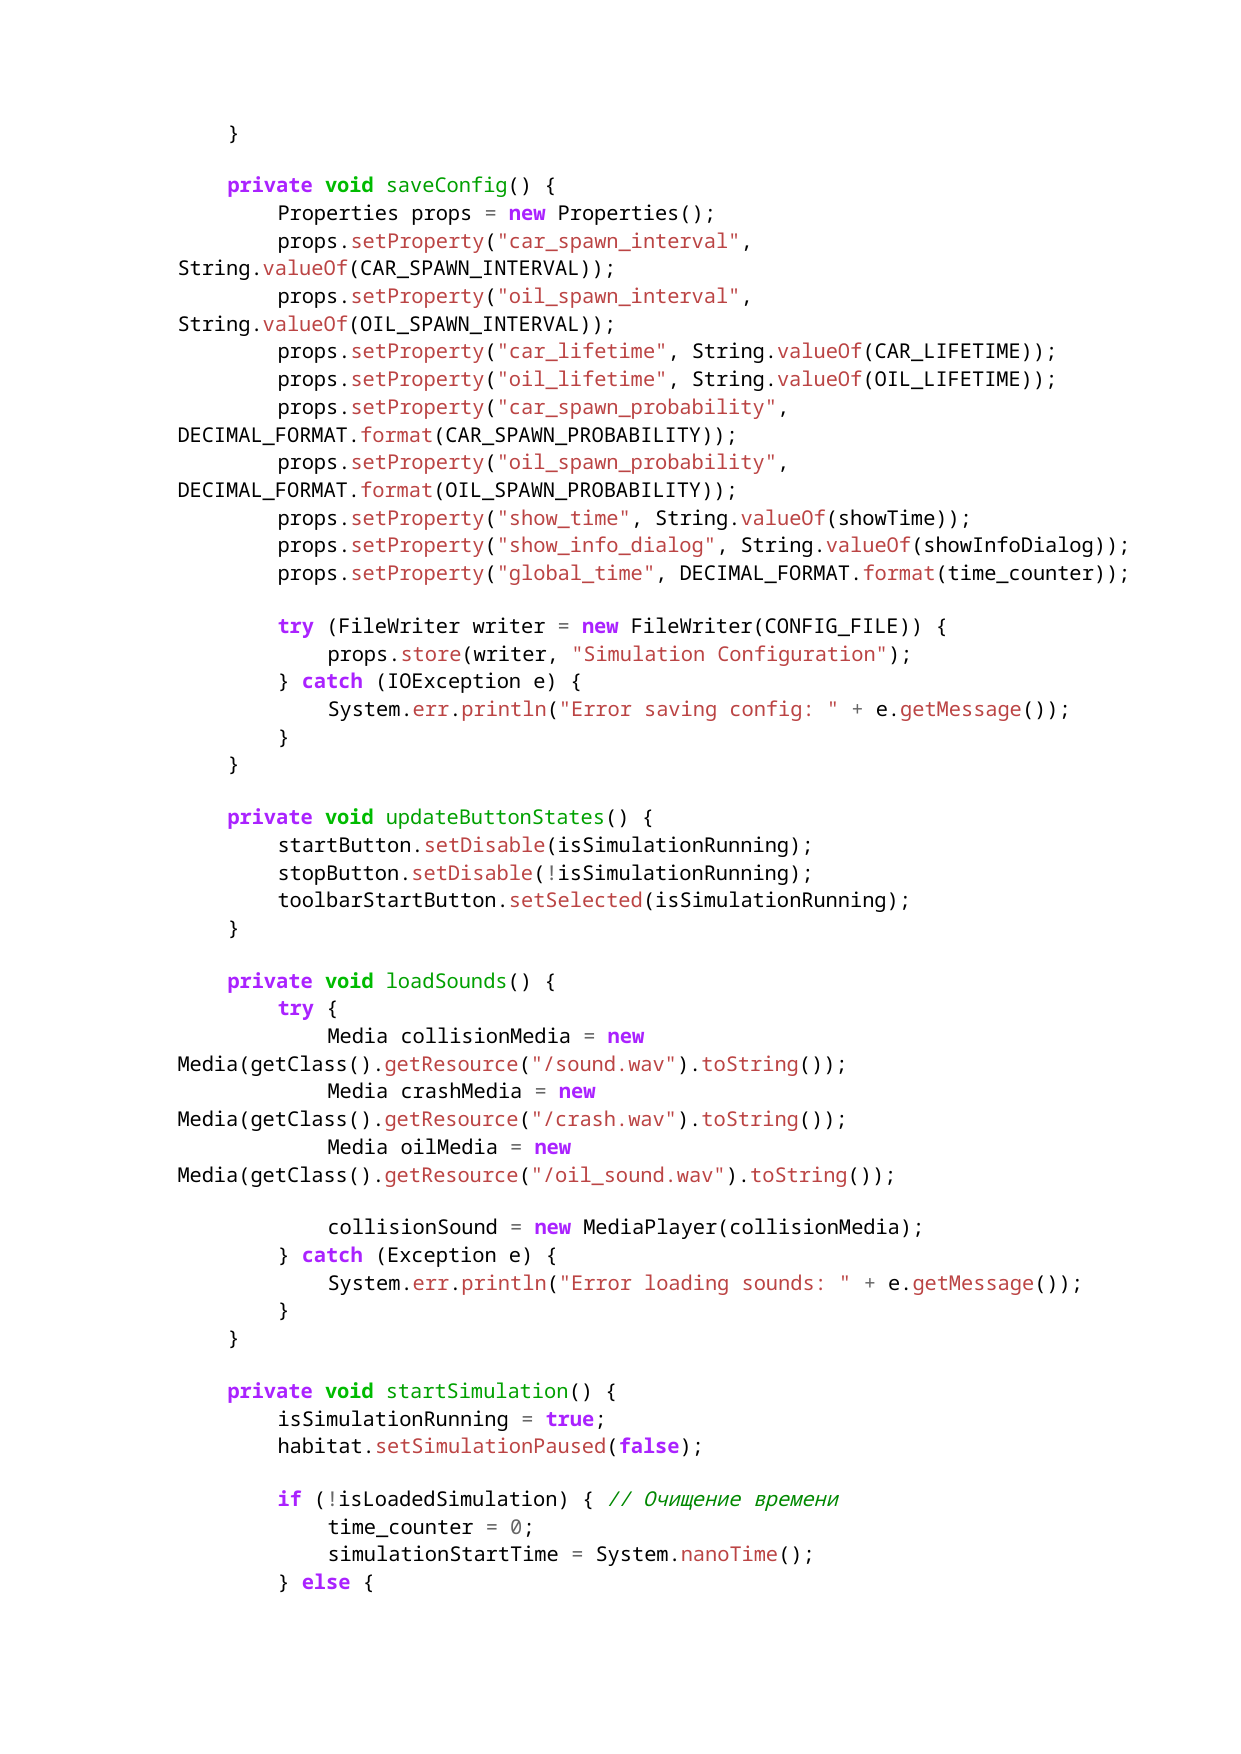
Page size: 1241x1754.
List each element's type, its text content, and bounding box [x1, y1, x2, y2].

text private void startSimulation() { [177, 1376, 1152, 1404]
text simulationStartTime = System.nanoTime(); [177, 1540, 1152, 1568]
text props.setProperty("car_spawn_interval", String.valueOf(CAR_SPAWN_INTERVAL)); [177, 226, 1152, 282]
text props.setProperty("car_lifetime", String.valueOf(CAR_LIFETIME)); [177, 337, 1152, 365]
text System.err.println("Error saving config: " + e.getMessage()); [177, 694, 1152, 722]
text time_counter = 0; [177, 1512, 1152, 1540]
text System.err.println("Error loading sounds: " + e.getMessage()); [177, 1268, 1152, 1296]
text props.setProperty("show_time", String.valueOf(showTime)); [177, 503, 1152, 531]
text } [177, 1296, 1152, 1324]
text private void updateButtonStates() { [177, 803, 1152, 830]
text stopButton.setDisable(!isSimulationRunning); [177, 858, 1152, 886]
text Media collisionMedia = new Media(getClass().getResource("/sound.wav").toString()); [177, 1022, 1152, 1077]
text props.setProperty("oil_spawn_probability", DECIMAL_FORMAT.format(OIL_SPAWN_PROBABILITY)); [177, 448, 1152, 503]
text } [177, 1324, 1152, 1351]
text props.setProperty("oil_lifetime", String.valueOf(OIL_LIFETIME)); [177, 365, 1152, 392]
text isSimulationRunning = true; [177, 1404, 1152, 1432]
text } else { [177, 1568, 1152, 1595]
text props.store(writer, "Simulation Configuration"); [177, 639, 1152, 667]
text Media oilMedia = new Media(getClass().getResource("/oil_sound.wav").toString()); [177, 1132, 1152, 1188]
text try { [177, 994, 1152, 1022]
text habitat.setSimulationPaused(false); [177, 1432, 1152, 1459]
text toolbarStartButton.setSelected(isSimulationRunning); [177, 886, 1152, 913]
text collisionSound = new MediaPlayer(collisionMedia); [177, 1213, 1152, 1241]
text } [177, 750, 1152, 778]
text startButton.setDisable(isSimulationRunning); [177, 830, 1152, 858]
text props.setProperty("car_spawn_probability", DECIMAL_FORMAT.format(CAR_SPAWN_PROBABILITY)); [177, 392, 1152, 448]
text } [177, 722, 1152, 750]
text props.setProperty("global_time", DECIMAL_FORMAT.format(time_counter)); [177, 559, 1152, 586]
text private void loadSounds() { [177, 966, 1152, 994]
text } [177, 913, 1152, 941]
text props.setProperty("show_info_dialog", String.valueOf(showInfoDialog)); [177, 531, 1152, 559]
text props.setProperty("oil_spawn_interval", String.valueOf(OIL_SPAWN_INTERVAL)); [177, 282, 1152, 337]
text try (FileWriter writer = new FileWriter(CONFIG_FILE)) { [177, 611, 1152, 639]
text private void saveConfig() { [177, 171, 1152, 198]
text } [177, 118, 1152, 146]
text Properties props = new Properties(); [177, 198, 1152, 226]
text } catch (IOException e) { [177, 667, 1152, 694]
text if (!isLoadedSimulation) { // Очищение времени [177, 1484, 1152, 1512]
text Media crashMedia = new Media(getClass().getResource("/crash.wav").toString()); [177, 1077, 1152, 1132]
text } catch (Exception e) { [177, 1241, 1152, 1268]
